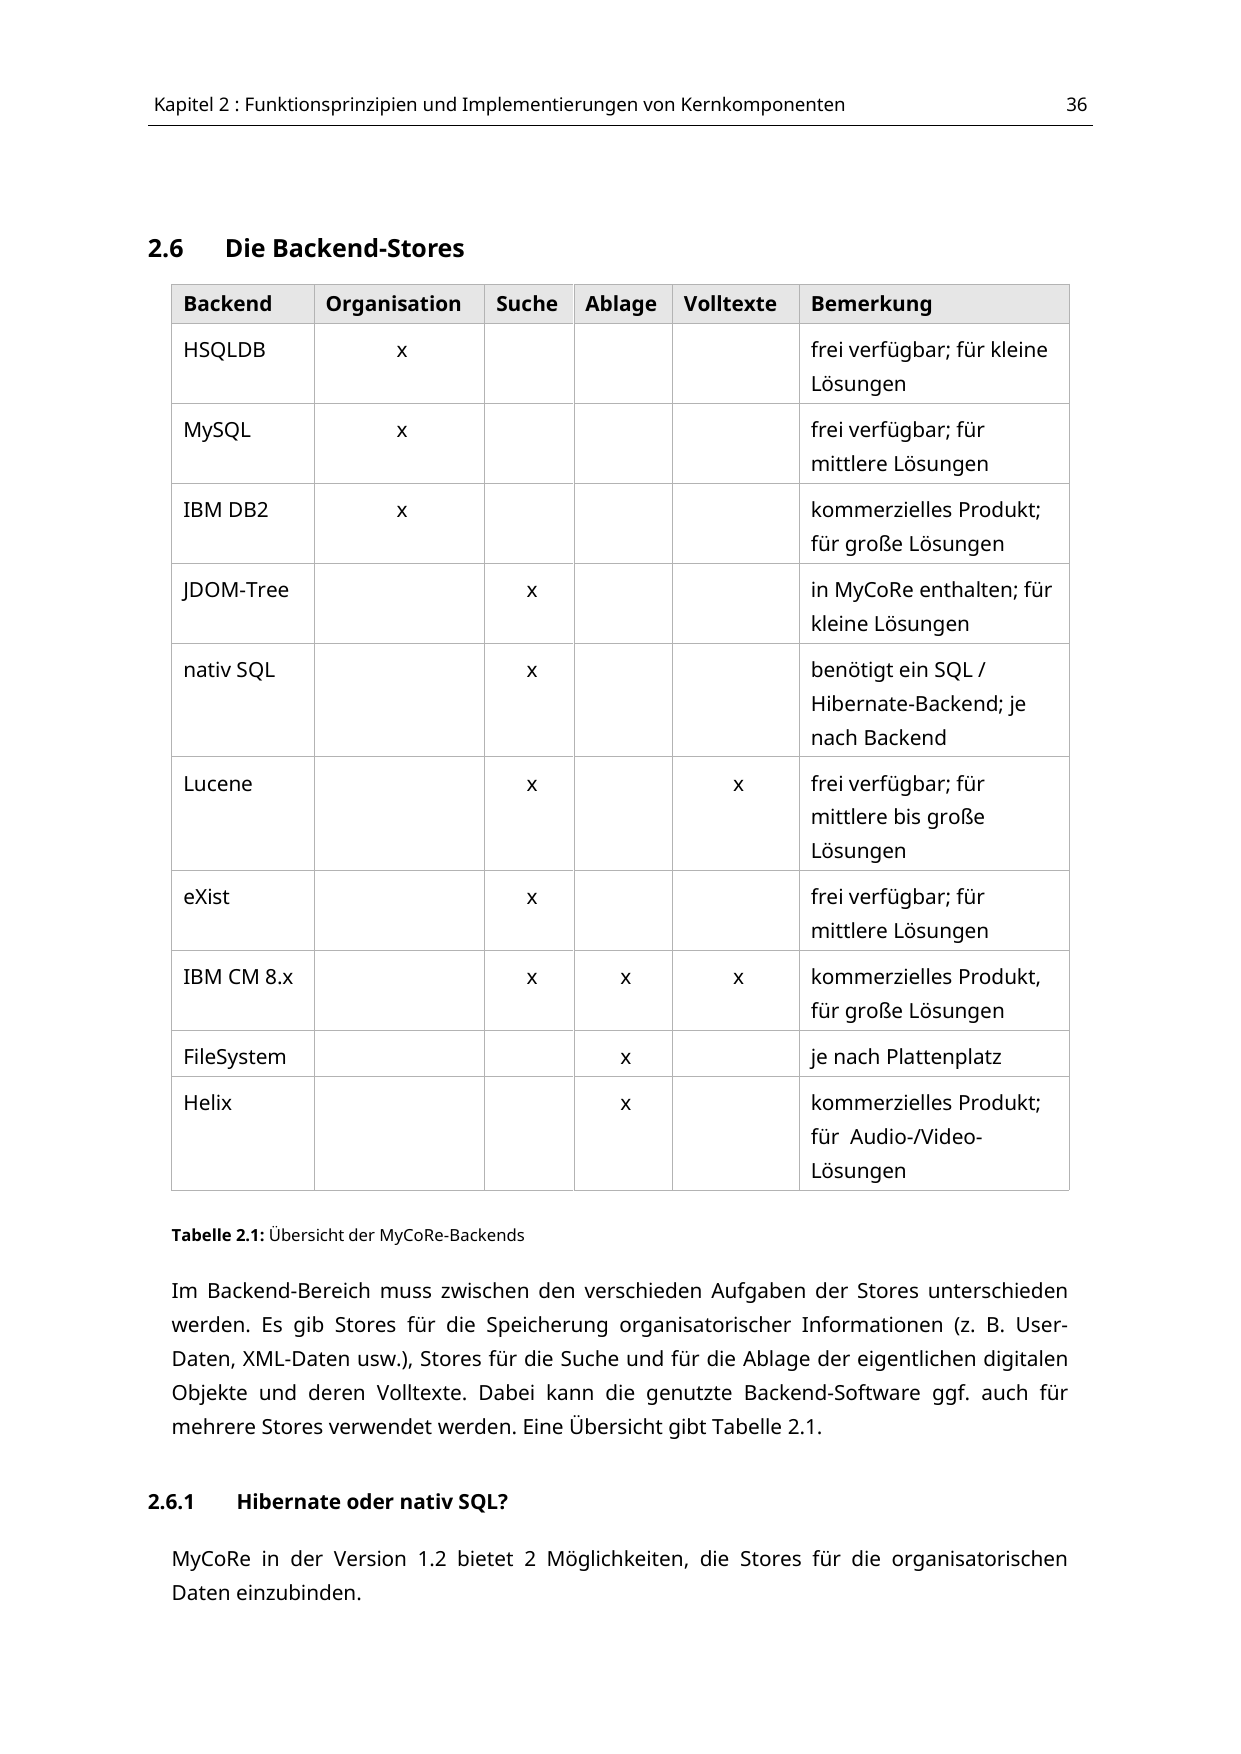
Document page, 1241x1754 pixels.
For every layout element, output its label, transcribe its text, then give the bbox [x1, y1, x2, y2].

table_cell [315, 1077, 484, 1190]
table_cell x [315, 324, 484, 403]
table_cell HSQLDB [172, 324, 314, 403]
table_cell [315, 1031, 484, 1076]
table_cell MySQL [172, 404, 314, 483]
table_cell [575, 757, 672, 870]
table_cell IBM DB2 [172, 484, 314, 563]
table_cell IBM CM 8.x [172, 951, 314, 1030]
table_header Suche [485, 285, 573, 323]
table_cell [315, 871, 484, 950]
table_cell [673, 1031, 799, 1076]
table_cell x [485, 871, 573, 950]
table_cell eXist [172, 871, 314, 950]
text Im Backend-Bereich muss zwischen den verschieden Aufgaben der Stores unterschieden werden. Es gib Stores für die Speicherung organisatorischer Informationen (z. B. User-Daten, XML-Daten usw.), Stores für die Suche und für die Ablage der eigentlichen digitalen Objekte und deren Volltexte. Dabei kann die genutzte Backend-Software ggf. auch für mehrere Stores verwendet werden. Eine Übersicht gibt Tabelle 2.1. [171, 1277, 1069, 1440]
table_cell [575, 324, 672, 403]
table_cell x [485, 564, 573, 643]
table_cell [575, 871, 672, 950]
table_cell [315, 644, 484, 756]
table_cell FileSystem [172, 1031, 314, 1076]
table_cell frei verfügbar; für kleine Lösungen [800, 324, 1069, 403]
table_cell Lucene [172, 757, 314, 870]
table_cell x [575, 1077, 672, 1190]
table_cell [673, 1077, 799, 1190]
table_cell [485, 484, 573, 563]
table_cell x [575, 951, 672, 1030]
table_header Organisation [315, 285, 484, 323]
table_cell [575, 564, 672, 643]
table_cell [575, 644, 672, 756]
text MyCoRe in der Version 1.2 bietet 2 Möglichkeiten, die Stores für die organisatorischen Daten einzubinden. [171, 1544, 1069, 1607]
table_cell x [485, 644, 573, 756]
table_header Bemerkung [800, 285, 1069, 323]
table_cell frei verfügbar; für mittlere bis große Lösungen [800, 757, 1069, 870]
table_cell kommerzielles Produkt, für große Lösungen [800, 951, 1069, 1030]
table_cell [315, 951, 484, 1030]
table_cell x [575, 1031, 672, 1076]
table_cell [673, 404, 799, 483]
table_cell x [485, 757, 573, 870]
table_cell je nach Plattenplatz [800, 1031, 1069, 1076]
table_header Volltexte [673, 285, 799, 323]
table_header Backend [172, 285, 314, 323]
table_cell in MyCoRe enthalten; für kleine Lösungen [800, 564, 1069, 643]
table_cell nativ SQL [172, 644, 314, 756]
subtitle Die Backend-Stores [148, 231, 1092, 265]
table_cell [315, 564, 484, 643]
table_cell JDOM-Tree [172, 564, 314, 643]
table_cell [485, 1031, 573, 1076]
table_cell x [315, 404, 484, 483]
table_cell x [485, 951, 573, 1030]
table_cell x [673, 951, 799, 1030]
table_cell frei verfügbar; für mittlere Lösungen [800, 404, 1069, 483]
table_cell [673, 564, 799, 643]
text Tabelle 2.1: Übersicht der MyCoRe-Backends [171, 1224, 1069, 1247]
table_cell benötigt ein SQL / Hibernate-Backend; je nach Backend [800, 644, 1069, 756]
table_cell [673, 324, 799, 403]
table_cell kommerzielles Produkt; für große Lösungen [800, 484, 1069, 563]
table_cell frei verfügbar; für mittlere Lösungen [800, 871, 1069, 950]
table_cell x [673, 757, 799, 870]
table_cell [315, 757, 484, 870]
table_cell Helix [172, 1077, 314, 1190]
table_cell [485, 404, 573, 483]
table_cell [673, 871, 799, 950]
table_cell [575, 404, 672, 483]
table_cell [575, 484, 672, 563]
table_cell [673, 644, 799, 756]
table_cell [485, 1077, 573, 1190]
table_cell kommerzielles Produkt; für Audio-/Video-Lösungen [800, 1077, 1069, 1190]
table_cell [673, 484, 799, 563]
table_header Ablage [575, 285, 672, 323]
subtitle Hibernate oder nativ SQL? [148, 1487, 1092, 1515]
table_cell x [315, 484, 484, 563]
table_cell [485, 324, 573, 403]
